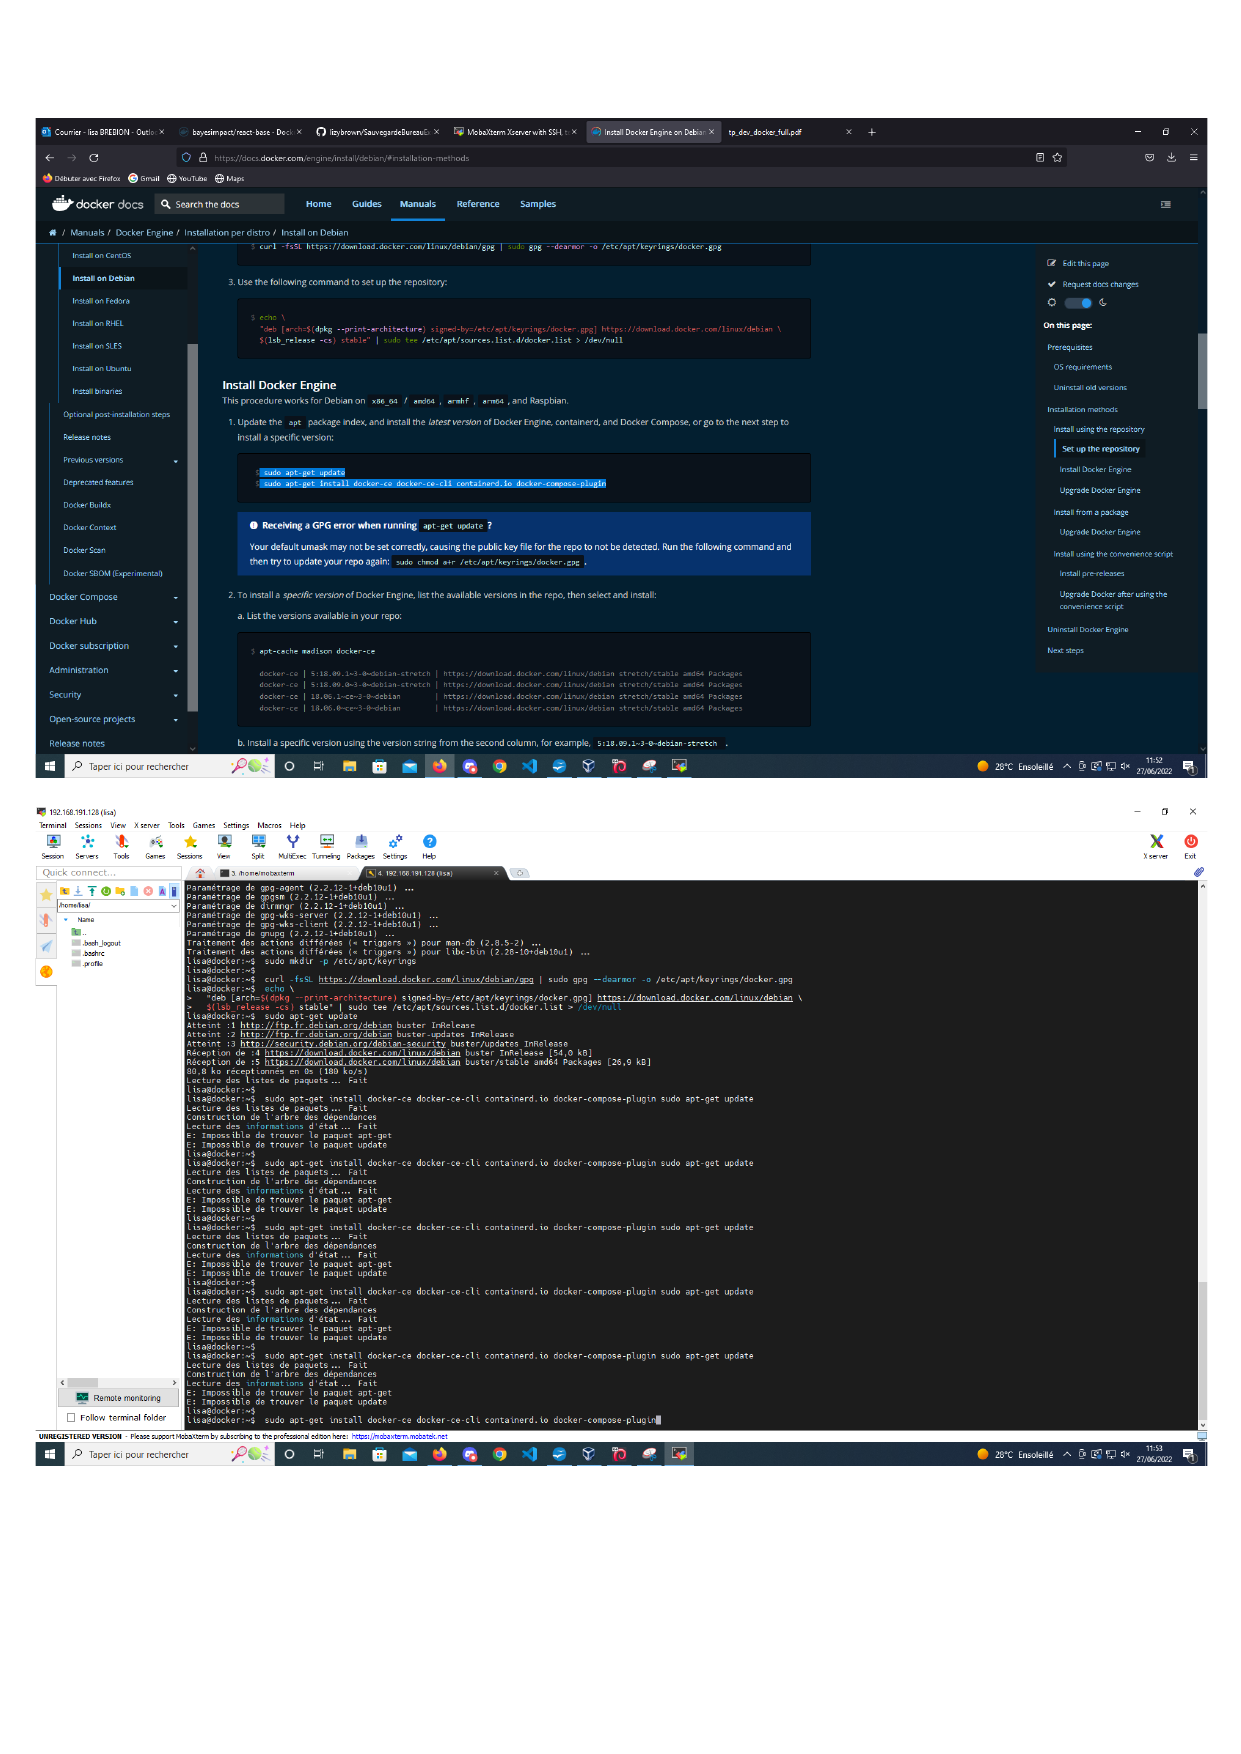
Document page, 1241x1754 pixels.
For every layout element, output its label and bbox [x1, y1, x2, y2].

picture [35, 118, 1208, 778]
picture [35, 806, 1208, 1466]
